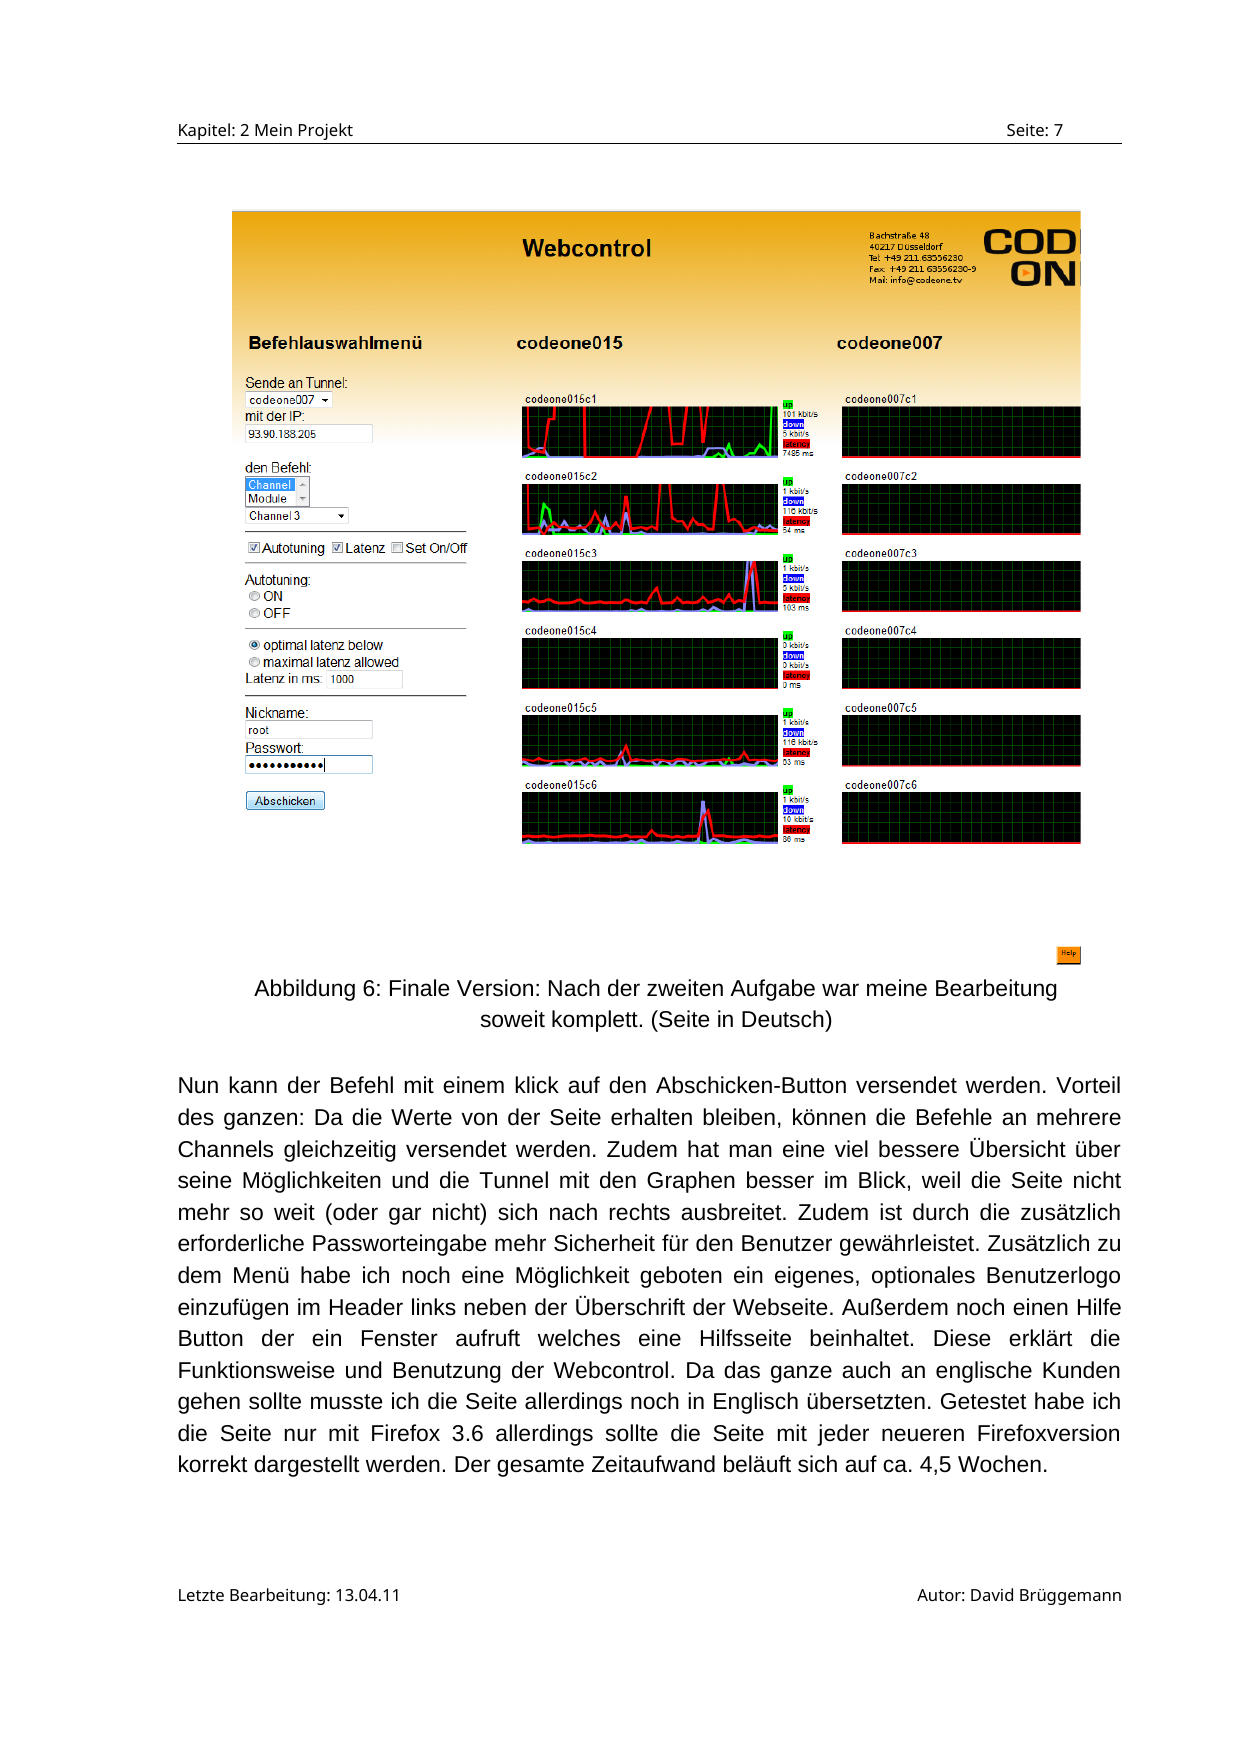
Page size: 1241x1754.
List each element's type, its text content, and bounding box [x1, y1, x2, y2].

picture [232, 209, 1081, 970]
text Abbildung 6: Finale Version: Nach der zweiten Aufgabe war meine Bearbeitung soweit komplett. (Seite in Deutsch) [232, 970, 1080, 1033]
text Nun kann der Befehl mit einem klick auf den Abschicken-Button versendet werden. Vorteil des ganzen: Da die Werte von der Seite erhalten bleiben, können die Befehle an mehrere Channels gleichzeitig versendet werden. Zudem hat man eine viel bessere Übersicht über seine Möglichkeiten und die Tunnel mit den Graphen besser im Blick, weil die Seite nicht mehr so weit (oder gar nicht) sich nach rechts ausbreitet. Zudem ist durch die zusätzlich erforderliche Passworteingabe mehr Sicherheit für den Benutzer gewährleistet. Zusätzlich zu dem Menü habe ich noch eine Möglichkeit geboten ein eigenes, optionales Benutzerlogo einzufügen im Header links neben der Überschrift der Webseite. Außerdem noch einen Hilfe Button der ein Fenster aufruft welches eine Hilfsseite beinhaltet. Diese erklärt die Funktionsweise und Benutzung der Webcontrol. Da das ganze auch an englische Kunden gehen sollte musste ich die Seite allerdings noch in Englisch übersetzten. Getestet habe ich die Seite nur mit Firefox 3.6 allerdings sollte die Seite mit jeder neueren Firefoxversion korrekt dargestellt werden. Der gesamte Zeitaufwand beläuft sich auf ca. 4,5 Wochen. [177, 144, 1122, 1478]
